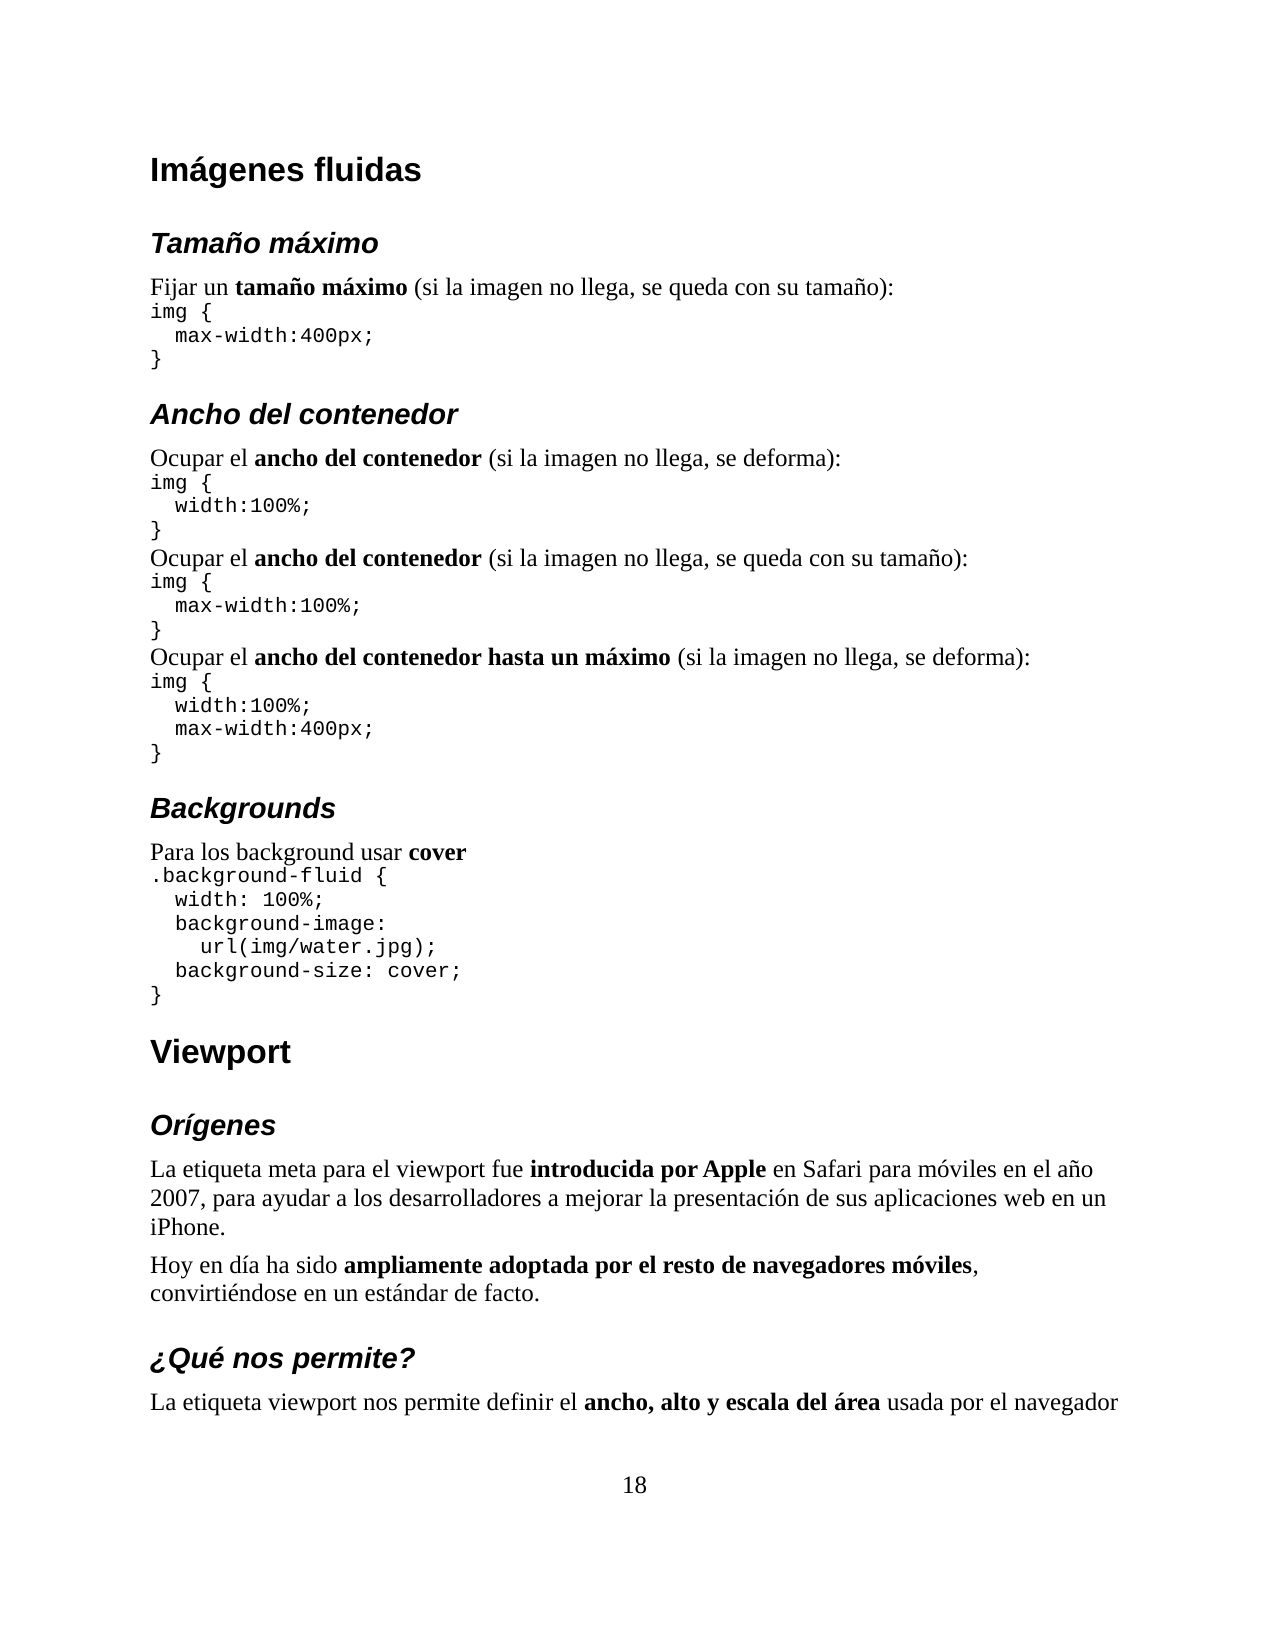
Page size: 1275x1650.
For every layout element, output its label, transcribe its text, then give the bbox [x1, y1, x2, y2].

subtitle Orígenes [150, 1108, 1125, 1142]
subtitle Viewport [150, 1032, 1125, 1071]
text } [150, 348, 1125, 372]
text max-width:400px; [150, 324, 1125, 348]
text .background-fluid { [150, 865, 1125, 889]
text } [150, 742, 1125, 766]
text img { [150, 301, 1125, 324]
text url(img/water.jpg); [150, 936, 1125, 960]
text Ocupar el ancho del contenedor (si la imagen no llega, se queda con su tamaño): [150, 543, 1125, 571]
text max-width:100%; [150, 595, 1125, 619]
text Ocupar el ancho del contenedor hasta un máximo (si la imagen no llega, se deforma): [150, 642, 1125, 671]
subtitle Backgrounds [150, 791, 1125, 824]
text width: 100%; [150, 889, 1125, 913]
text La etiqueta viewport nos permite definir el ancho, alto y escala del área usada por el navegador [150, 1387, 1125, 1416]
text Ocupar el ancho del contenedor (si la imagen no llega, se deforma): [150, 443, 1125, 472]
text max-width:400px; [150, 718, 1125, 742]
text width:100%; [150, 495, 1125, 519]
subtitle Tamaño máximo [150, 226, 1125, 260]
text La etiqueta meta para el viewport fue introducida por Apple en Safari para móviles en el año 2007, para ayudar a los desarrolladores a mejorar la presentación de sus aplicaciones web en un iPhone. [150, 1154, 1125, 1241]
text } [150, 519, 1125, 543]
text img { [150, 571, 1125, 595]
text Hoy en día ha sido ampliamente adoptada por el resto de navegadores móviles, convirtiéndose en un estándar de facto. [150, 1250, 1125, 1307]
text background-size: cover; [150, 960, 1125, 984]
text width:100%; [150, 695, 1125, 718]
subtitle Ancho del contenedor [150, 397, 1125, 430]
text img { [150, 671, 1125, 695]
text } [150, 619, 1125, 642]
text img { [150, 472, 1125, 495]
text background-image: [150, 913, 1125, 936]
text Fijar un tamaño máximo (si la imagen no llega, se queda con su tamaño): [150, 272, 1125, 301]
subtitle ¿Qué nos permite? [150, 1341, 1125, 1375]
text } [150, 984, 1125, 1007]
text Para los background usar cover [150, 837, 1125, 865]
subtitle Imágenes fluidas [150, 150, 1125, 189]
